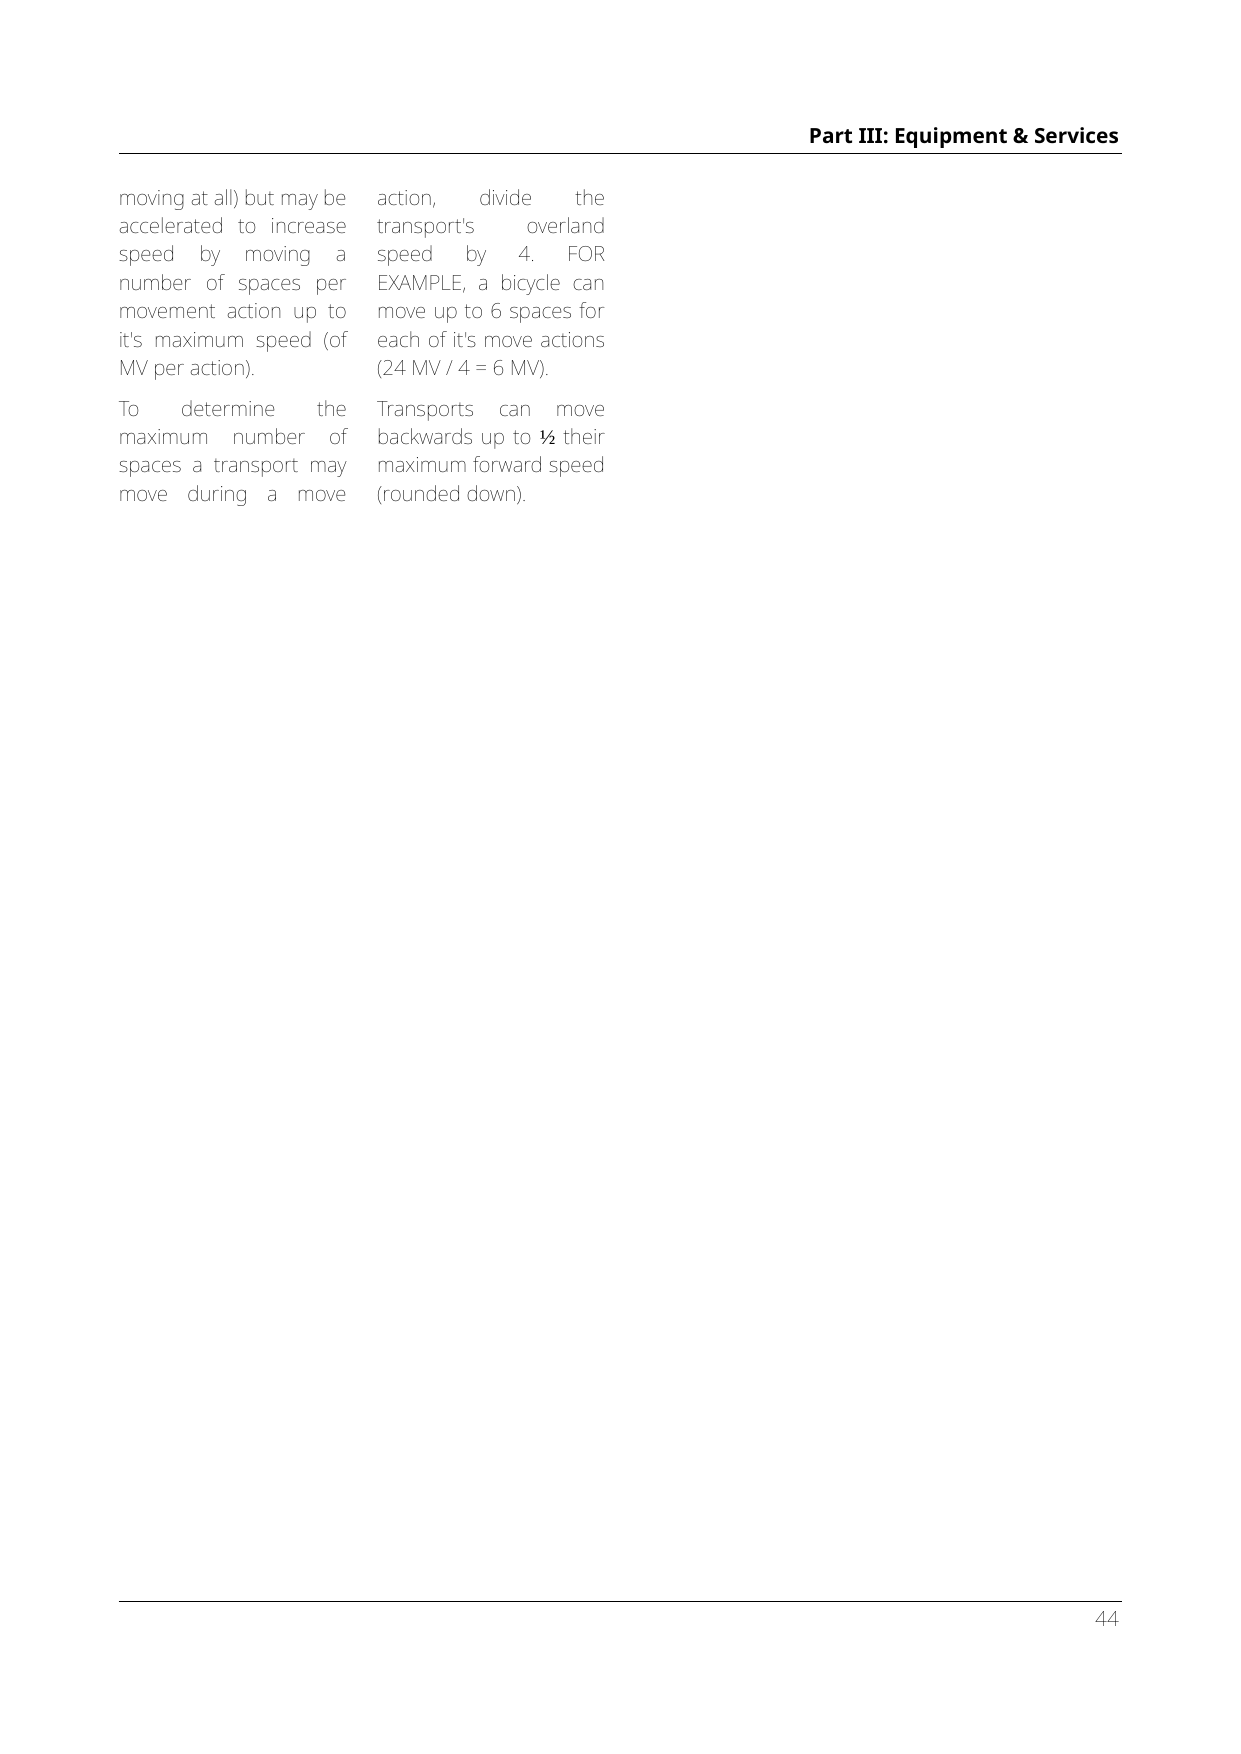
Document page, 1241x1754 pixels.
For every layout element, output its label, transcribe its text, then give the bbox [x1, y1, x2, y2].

text moving at all) but may be accelerated to increase speed by moving a number of spaces per movement action up to it's maximum speed (of MV per action). [118, 183, 347, 382]
text Transports can move backwards up to ½ their maximum forward speed (rounded down). [377, 394, 605, 507]
text To determine the maximum number of spaces a transport may move during a move [118, 394, 347, 507]
text action, divide the transport's overland speed by 4. FOR EXAMPLE, a bicycle can move up to 6 spaces for each of it's move actions (24 MV / 4 = 6 MV). [377, 183, 605, 382]
